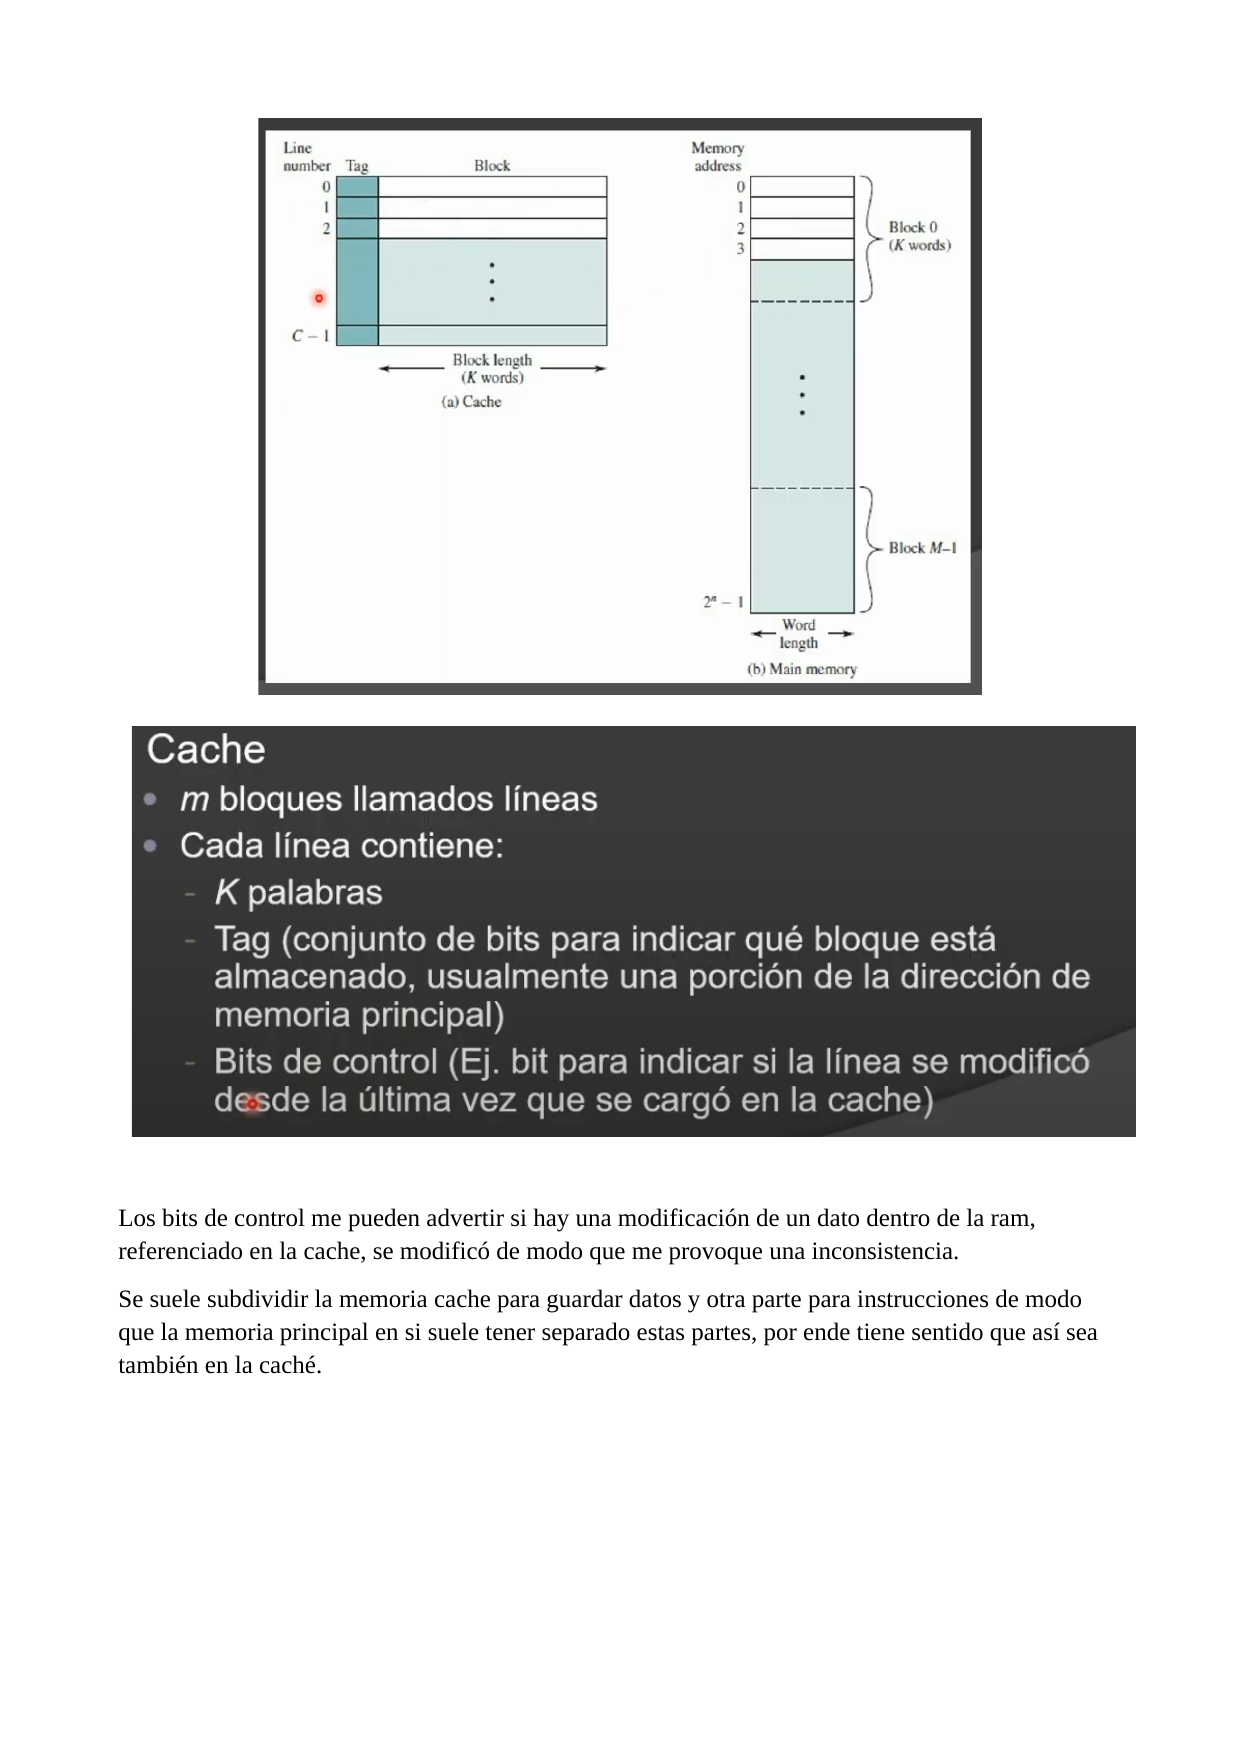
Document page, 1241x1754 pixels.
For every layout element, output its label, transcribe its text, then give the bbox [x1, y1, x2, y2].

picture [258, 118, 982, 695]
picture [131, 726, 1136, 1137]
text Se suele subdividir la memoria cache para guardar datos y otra parte para instrucciones de modo que la memoria principal en si suele tener separado estas partes, por ende tiene sentido que así sea también en la caché. [118, 1284, 1122, 1378]
text Los bits de control me pueden advertir si hay una modificación de un dato dentro de la ram, referenciado en la cache, se modificó de modo que me provoque una inconsistencia. [118, 118, 1122, 1265]
